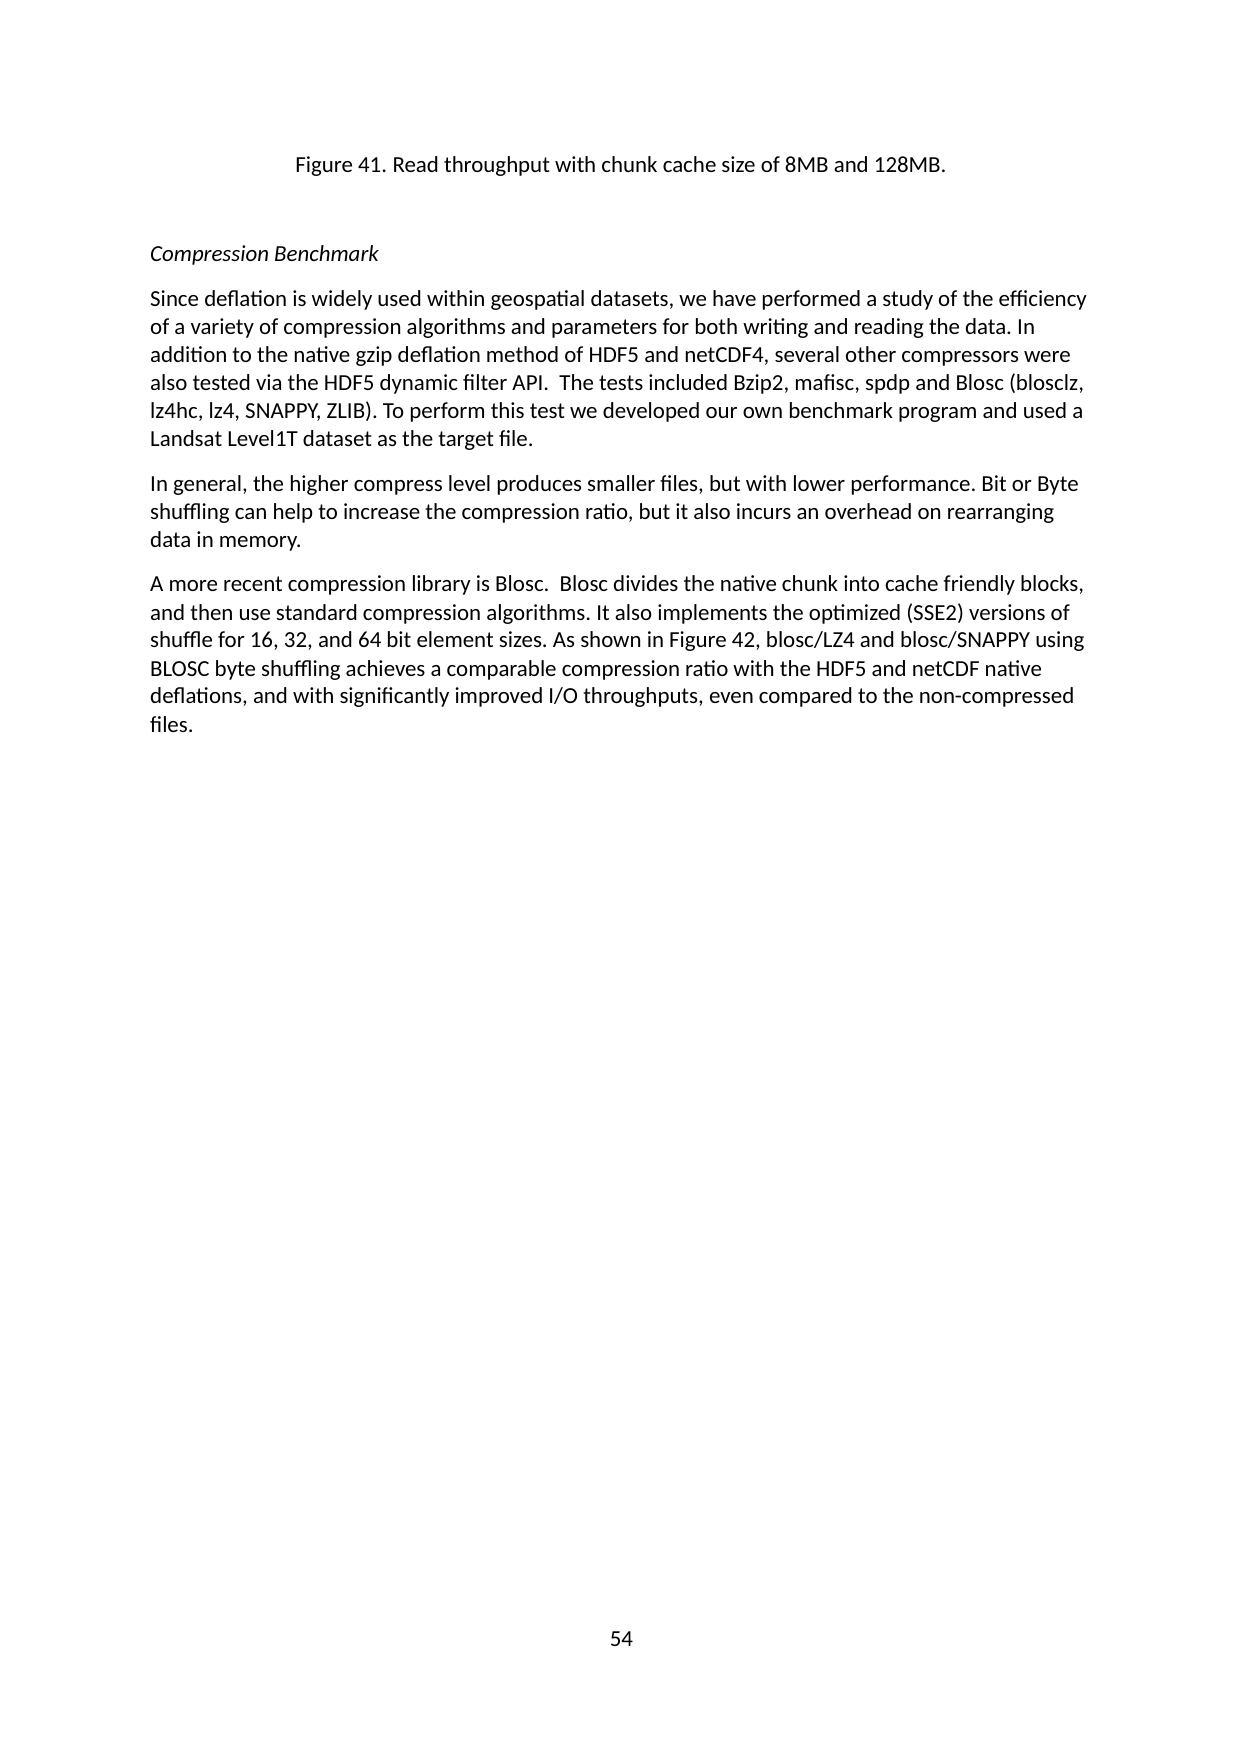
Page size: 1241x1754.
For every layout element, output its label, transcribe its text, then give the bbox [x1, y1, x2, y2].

text Figure 41. Read throughput with chunk cache size of 8MB and 128MB. [150, 150, 1092, 178]
text Since deflation is widely used within geospatial datasets, we have performed a study of the efficiency of a variety of compression algorithms and parameters for both writing and reading the data. In addition to the native gzip deflation method of HDF5 and netCDF4, several other compressors were also tested via the HDF5 dynamic filter API. The tests included Bzip2, mafisc, spdp and Blosc (blosclz, lz4hc, lz4, SNAPPY, ZLIB). To perform this test we developed our own benchmark program and used a Landsat Level1T dataset as the target file. [150, 284, 1092, 452]
text In general, the higher compress level produces smaller files, but with lower performance. Bit or Byte shuffling can help to increase the compression ratio, but it also incurs an overhead on rearranging data in memory. [150, 469, 1092, 553]
text A more recent compression library is Blosc. Blosc divides the native chunk into cache friendly blocks, and then use standard compression algorithms. It also implements the optimized (SSE2) versions of shuffle for 16, 32, and 64 bit element sizes. As shown in Figure 42, blosc/LZ4 and blosc/SNAPPY using BLOSC byte shuffling achieves a comparable compression ratio with the HDF5 and netCDF native deflations, and with significantly improved I/O throughputs, even compared to the non-compressed files. [150, 569, 1092, 738]
text Compression Benchmark [150, 239, 1092, 267]
